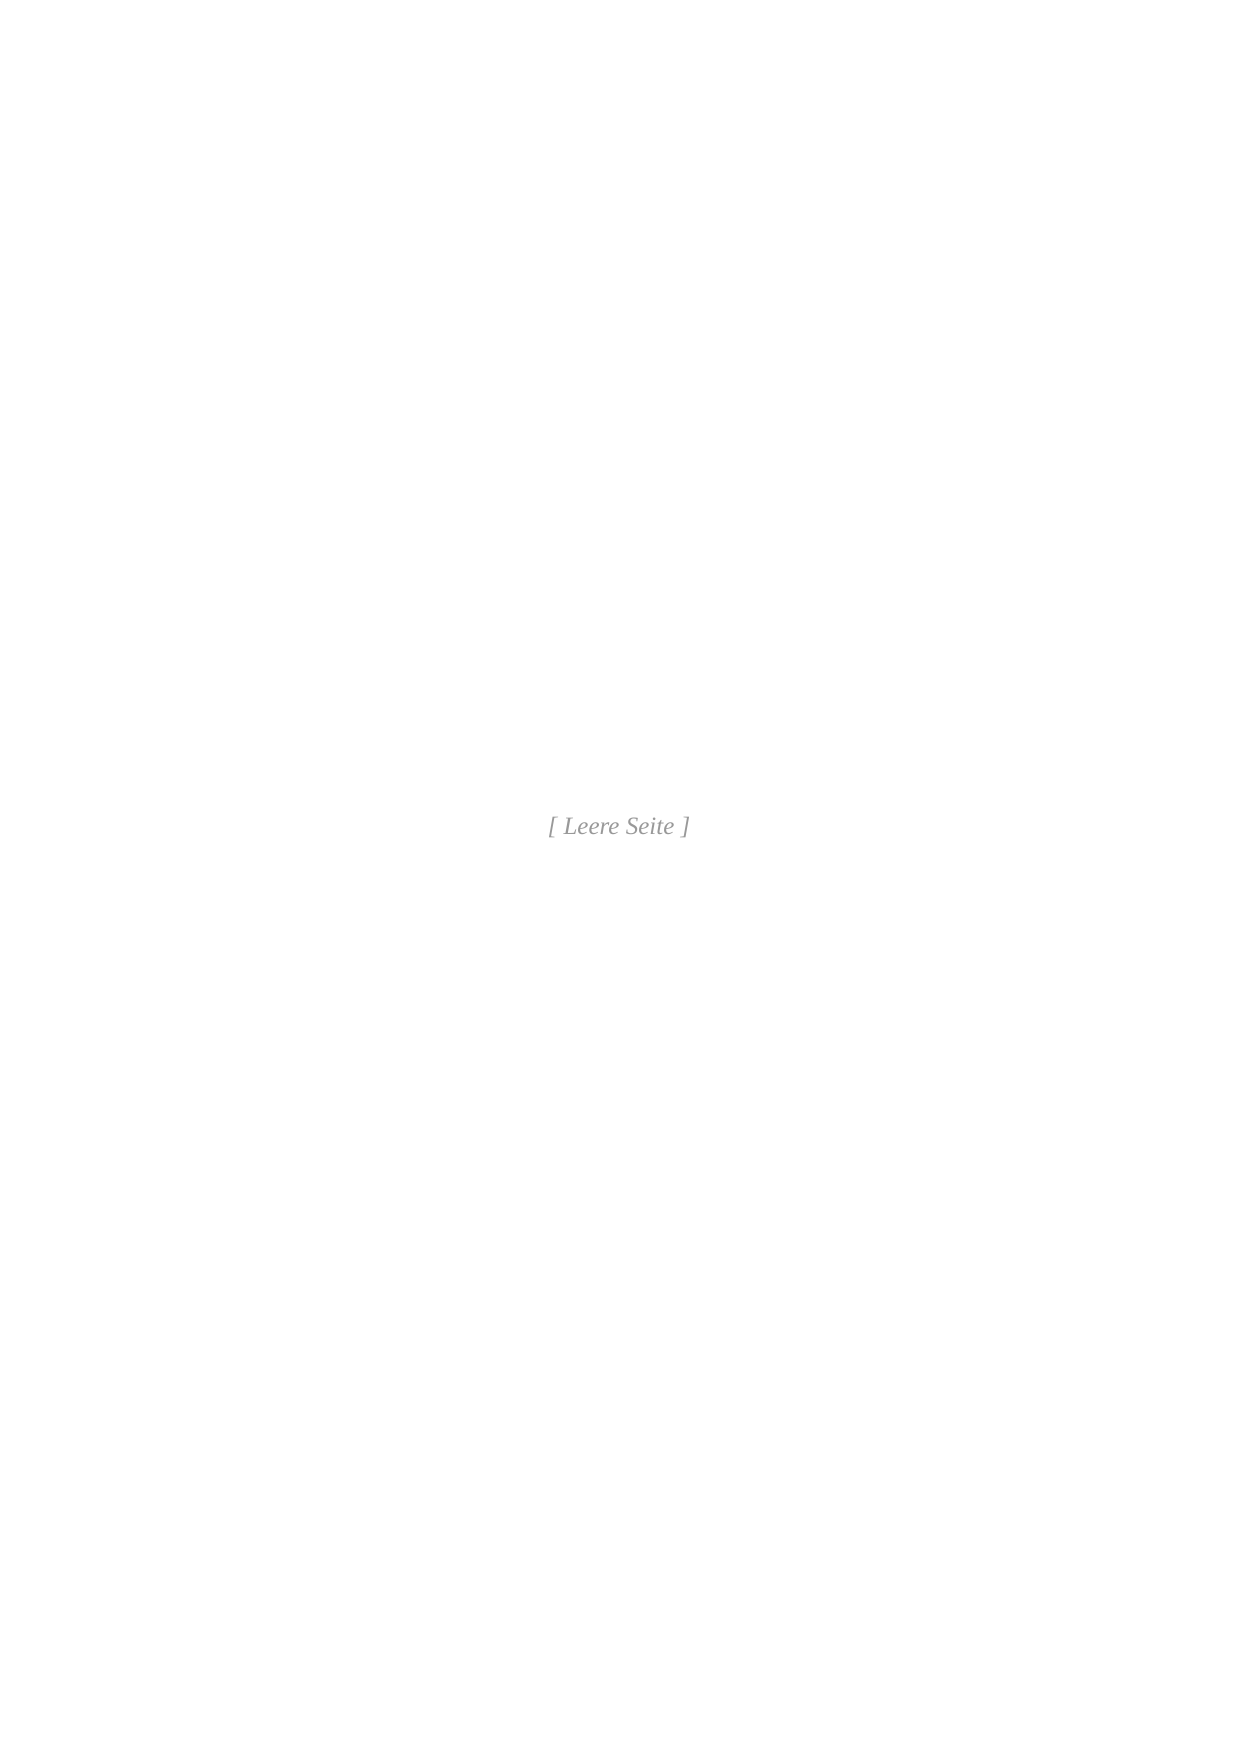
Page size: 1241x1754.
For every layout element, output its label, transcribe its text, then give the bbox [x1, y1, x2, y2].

text [ Leere Seite ] [118, 811, 1122, 840]
